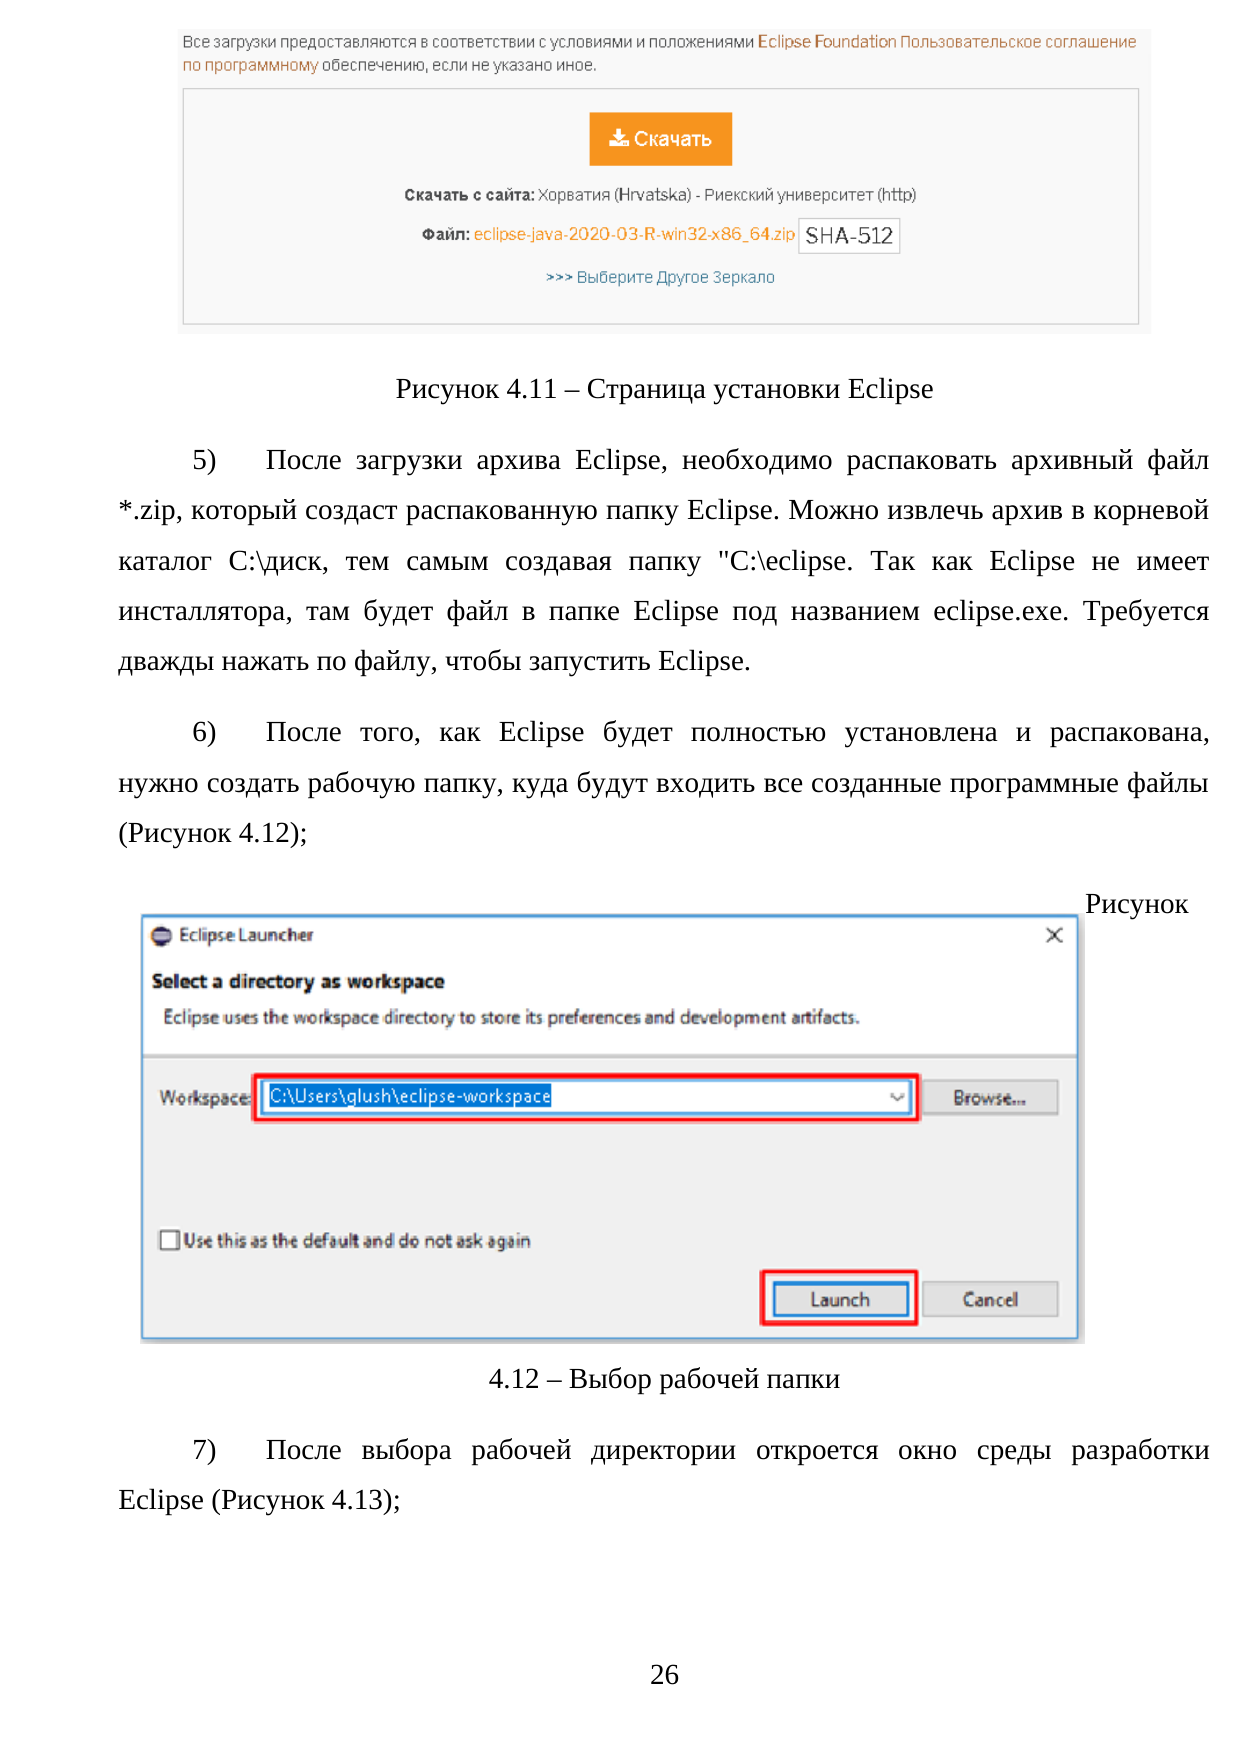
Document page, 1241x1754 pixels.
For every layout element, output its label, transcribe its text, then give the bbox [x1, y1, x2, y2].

text Рисунок 4.11 – Страница установки Eclipse [118, 371, 1211, 404]
list После выбора рабочей директории откроется окно среды разработки Eclipse (Рисунок 4.13); [118, 1432, 1211, 1516]
text Рисунок 4.12 – Выбор рабочей папки [118, 886, 1211, 1394]
list После загрузки архива Eclipse, необходимо распаковать архивный файл *.zip, который создаст распакованную папку Eclipse. Можно извлечь архив в корневой каталог C:\диск, тем самым создавая папку "C:\eclipse. Так как Eclipse не имеет инсталлятора, там будет файл в папке Eclipse под названием eclipse.exe. Требуется дважды нажать по файлу, чтобы запустить Eclipse. [118, 442, 1211, 677]
list После того, как Eclipse будет полностью установлена и распакована, нужно создать рабочую папку, куда будут входить все созданные программные файлы (Рисунок 4.12); [118, 714, 1211, 849]
